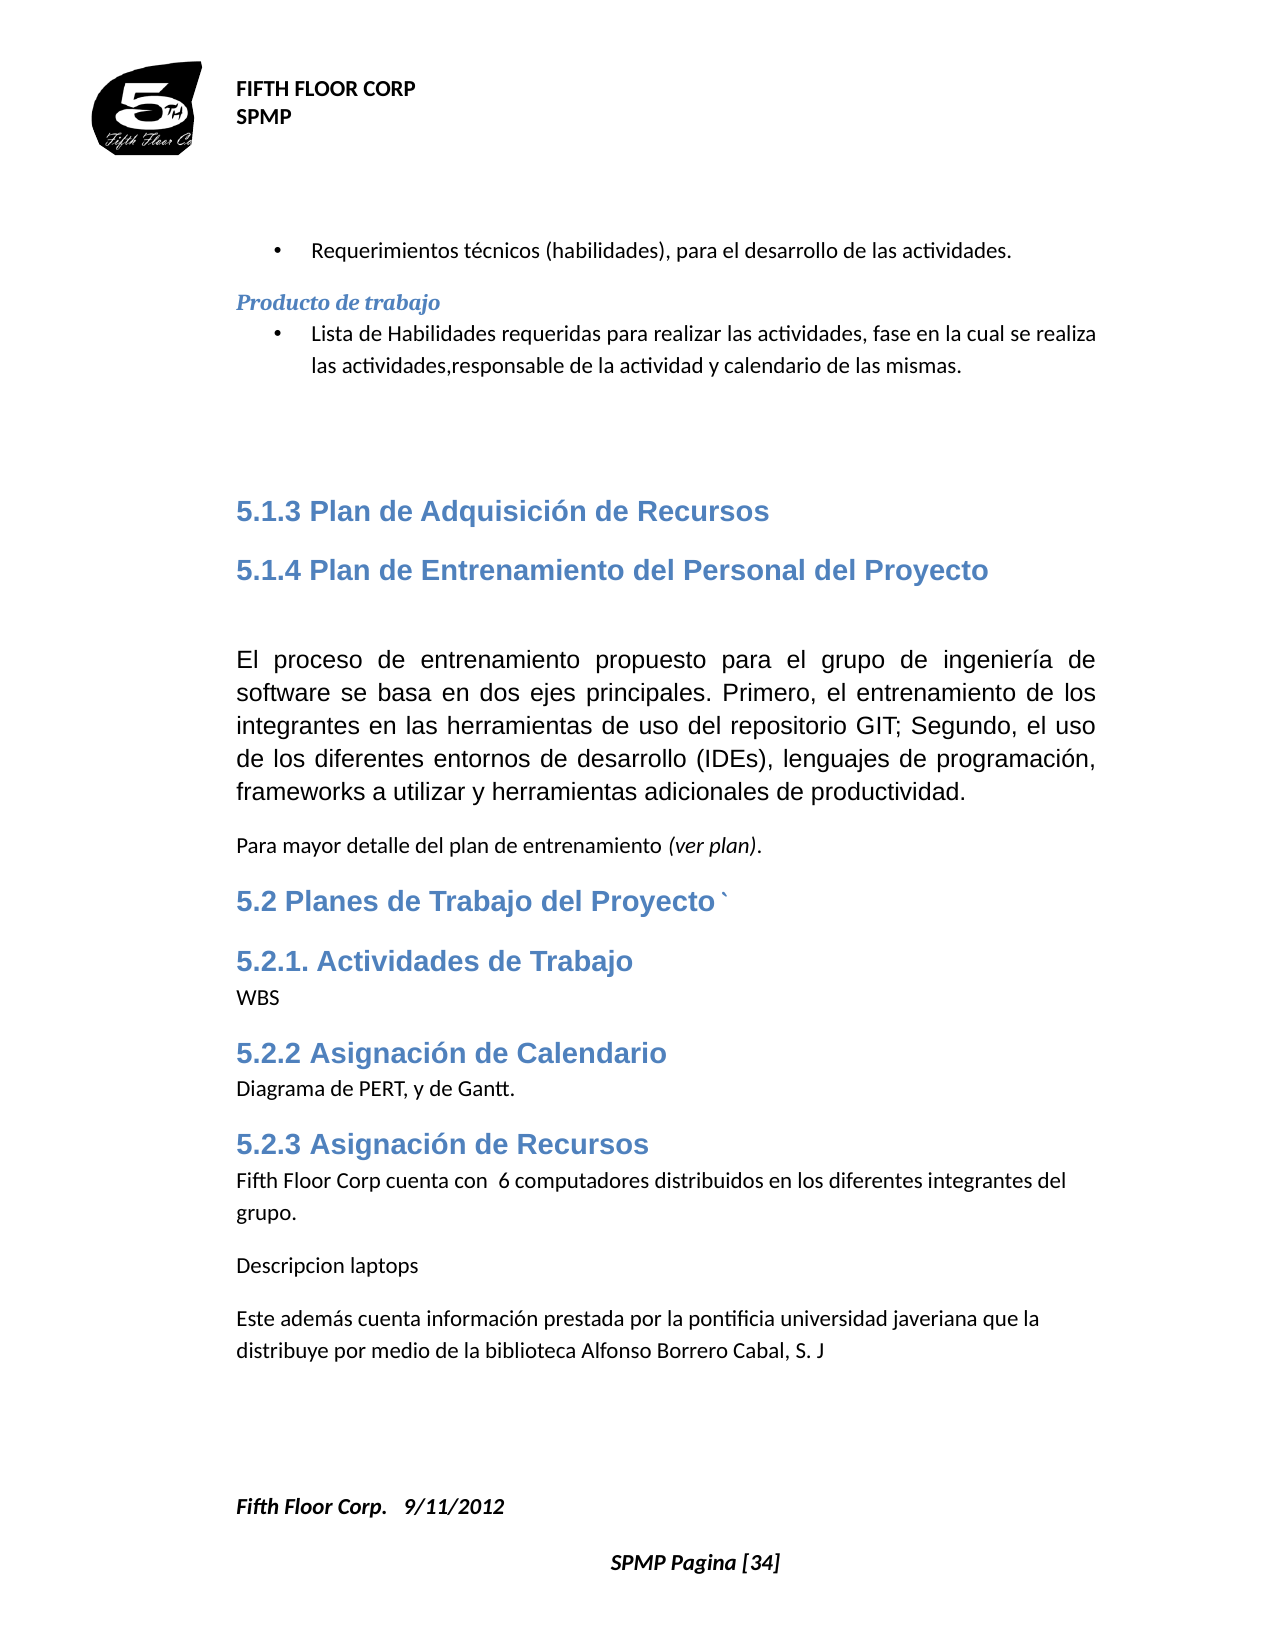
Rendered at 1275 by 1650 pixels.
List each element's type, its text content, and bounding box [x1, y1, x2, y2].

text Fifth Floor Corp cuenta con 6 computadores distribuidos en los diferentes integrantes del grupo. [236, 1166, 1098, 1226]
subtitle Producto de trabajo [236, 289, 1098, 316]
subtitle 5.2 Planes de Trabajo del Proyecto ` [236, 884, 1098, 918]
list Lista de Habilidades requeridas para realizar las actividades, fase en la cual se realiza las actividades,responsable de la actividad y calendario de las mismas. [274, 319, 1098, 380]
subtitle 5.1.4 Plan de Entrenamiento del Personal del Proyecto [236, 553, 1098, 587]
text Este además cuenta información prestada por la pontificia universidad javeriana que la distribuye por medio de la biblioteca Alfonso Borrero Cabal, S. J [236, 1304, 1098, 1364]
text WBS [236, 983, 1098, 1011]
subtitle 5.2.2 Asignación de Calendario [236, 1036, 1098, 1069]
text Diagrama de PERT, y de Gantt. [236, 1074, 1098, 1102]
text Para mayor detalle del plan de entrenamiento (ver plan). [236, 831, 1098, 859]
subtitle 5.1.3 Plan de Adquisición de Recursos [236, 494, 1098, 528]
subtitle 5.2.1. Actividades de Trabajo [236, 944, 1098, 978]
text El proceso de entrenamiento propuesto para el grupo de ingeniería de software se basa en dos ejes principales. Primero, el entrenamiento de los integrantes en las herramientas de uso del repositorio GIT; Segundo, el uso de los diferentes entornos de desarrollo (IDEs), lenguajes de programación, frameworks a utilizar y herramientas adicionales de productividad. [236, 645, 1098, 806]
text Descripcion laptops [236, 1251, 1098, 1279]
list Requerimientos técnicos (habilidades), para el desarrollo de las actividades. [274, 236, 1098, 264]
subtitle 5.2.3 Asignación de Recursos [236, 1127, 1098, 1161]
